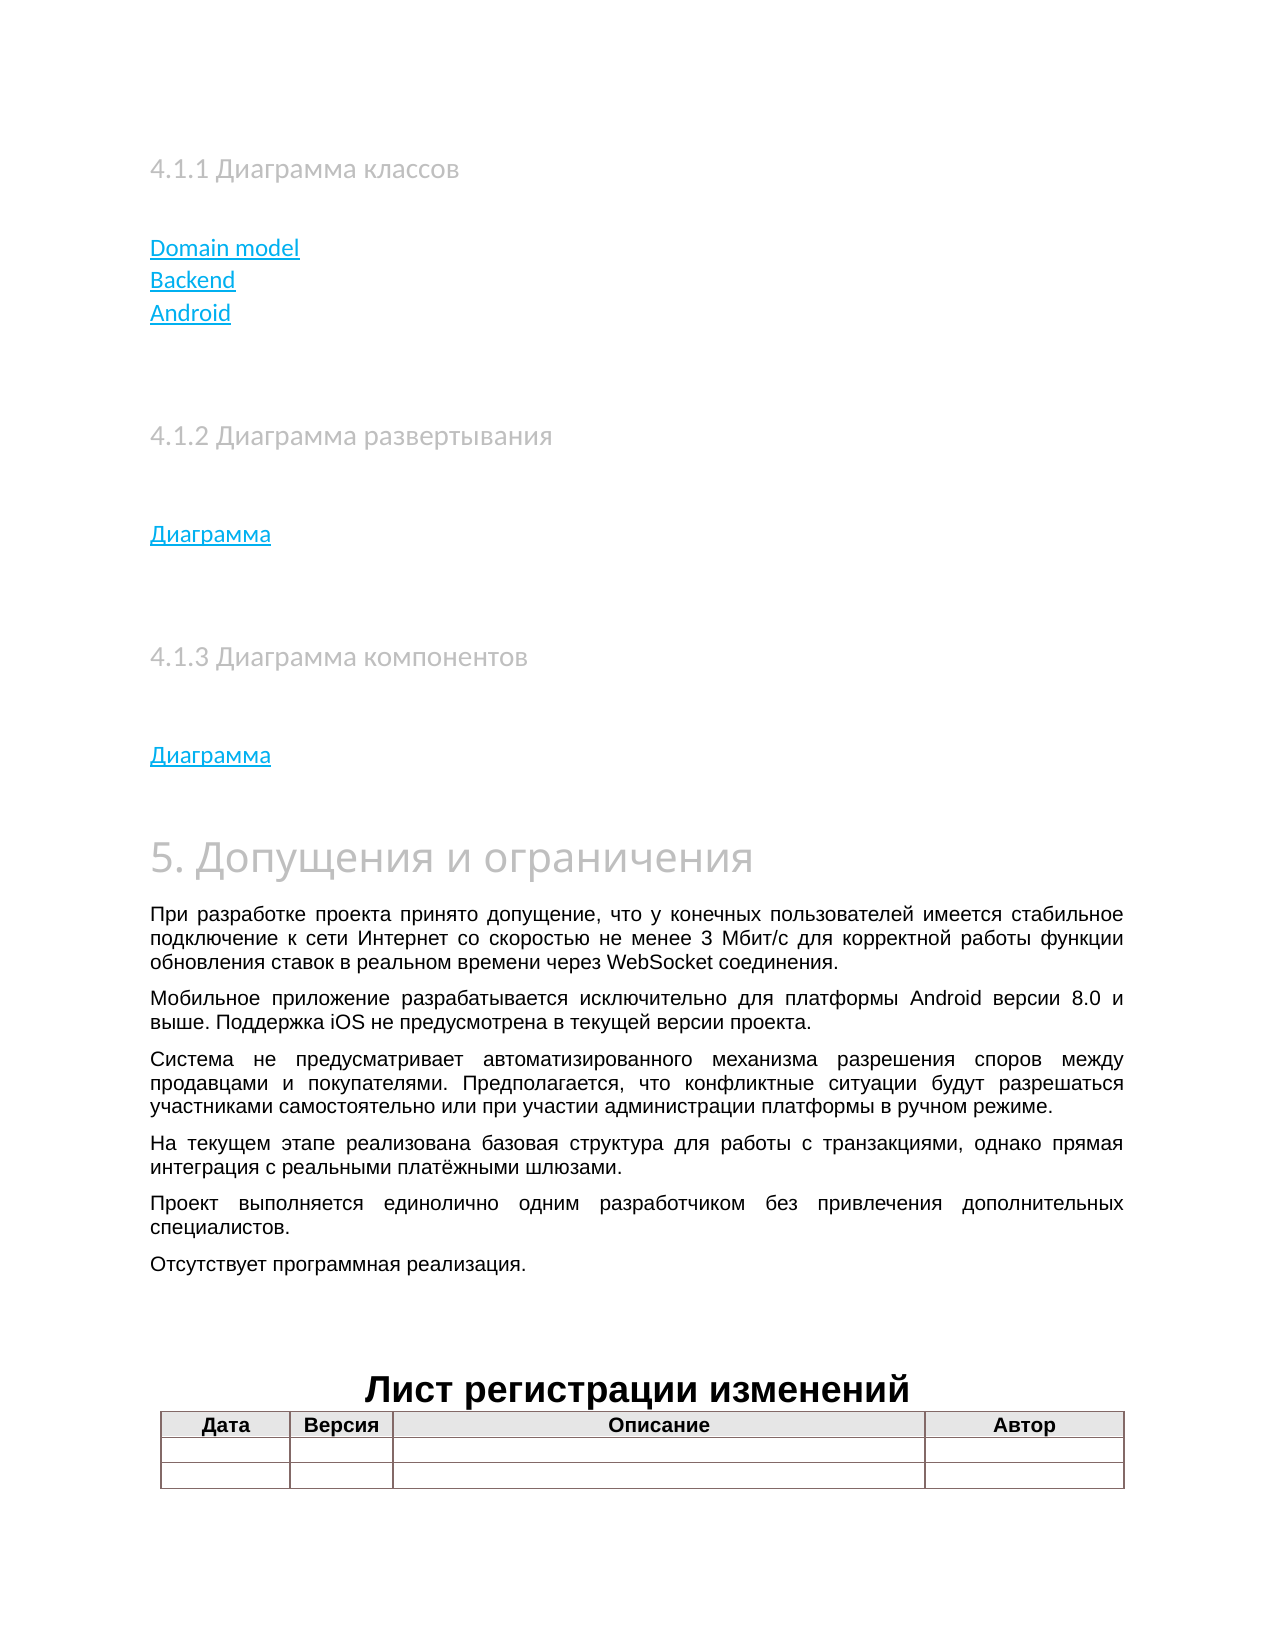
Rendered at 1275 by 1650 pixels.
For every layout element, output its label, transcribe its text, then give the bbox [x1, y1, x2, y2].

table_header Версия [291, 1412, 392, 1436]
table_cell [162, 1463, 289, 1487]
text Мобильное приложение разрабатывается исключительно для платформы Android версии 8.0 и выше. Поддержка iOS не предусмотрена в текущей версии проекта. [150, 986, 1125, 1034]
text Диаграмма [150, 739, 1125, 769]
text Система не предусматривает автоматизированного механизма разрешения споров между продавцами и покупателями. Предполагается, что конфликтные ситуации будут разрешаться участниками самостоятельно или при участии администрации платформы в ручном режиме. [150, 1046, 1125, 1118]
text Backend [150, 264, 1125, 295]
subtitle 4.1.2 Диаграмма развертывания [150, 417, 1125, 453]
table_header Описание [394, 1412, 924, 1436]
subtitle 5. Допущения и ограничения [150, 828, 1125, 885]
text Лист регистрации изменений [150, 1368, 1125, 1411]
table_header Дата [162, 1412, 289, 1436]
text Отсутствует программная реализация. [150, 1252, 1125, 1276]
table_cell [291, 1438, 392, 1462]
text Android [150, 297, 1125, 328]
table_cell [162, 1438, 289, 1462]
text Диаграмма [150, 518, 1125, 548]
table_header Автор [926, 1412, 1123, 1436]
text Domain model [150, 232, 1125, 262]
text Проект выполняется единолично одним разработчиком без привлечения дополнительных специалистов. [150, 1191, 1125, 1239]
table_cell [291, 1463, 392, 1487]
table_cell [394, 1463, 924, 1487]
text На текущем этапе реализована базовая структура для работы с транзакциями, однако прямая интеграция с реальными платёжными шлюзами. [150, 1131, 1125, 1179]
subtitle 4.1.1 Диаграмма классов [150, 150, 1125, 186]
table_cell [926, 1438, 1123, 1462]
subtitle 4.1.3 Диаграмма компонентов [150, 638, 1125, 674]
table_cell [926, 1463, 1123, 1487]
text При разработке проекта принято допущение, что у конечных пользователей имеется стабильное подключение к сети Интернет со скоростью не менее 3 Мбит/с для корректной работы функции обновления ставок в реальном времени через WebSocket соединения. [150, 902, 1125, 973]
table_cell [394, 1438, 924, 1462]
